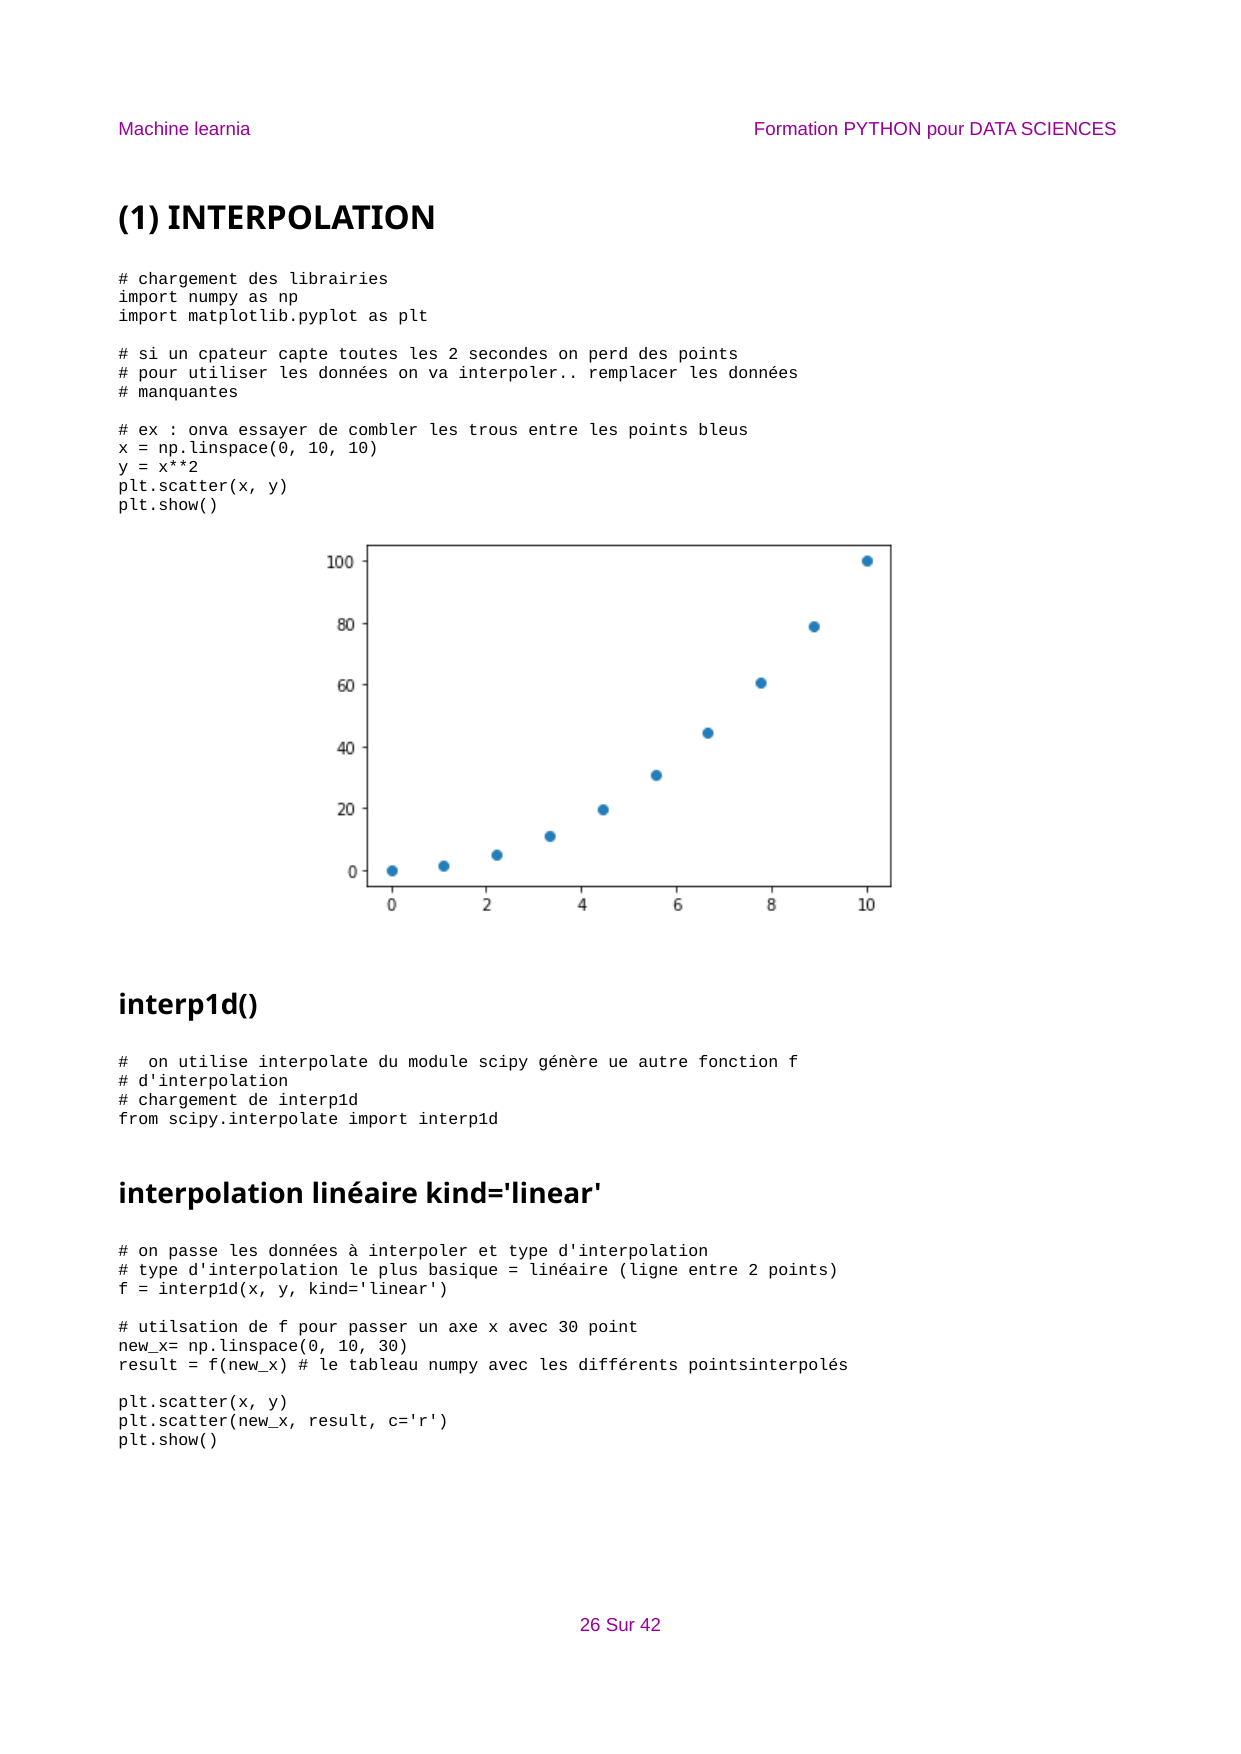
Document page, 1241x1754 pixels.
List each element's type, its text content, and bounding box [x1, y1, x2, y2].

text # chargement de interp1d [118, 1092, 1122, 1111]
text y = x**2 [118, 459, 1122, 478]
text # manquantes [118, 383, 1122, 402]
text # type d'interpolation le plus basique = linéaire (ligne entre 2 points) [118, 1262, 1122, 1281]
text # chargement des librairies [118, 270, 1122, 289]
text plt.scatter(new_x, result, c='r') [118, 1413, 1122, 1432]
text x = np.linspace(0, 10, 10) [118, 440, 1122, 459]
text plt.scatter(x, y) [118, 1394, 1122, 1413]
text # d'interpolation [118, 1073, 1122, 1092]
text plt.scatter(x, y) [118, 478, 1122, 496]
text # utilsation de f pour passer un axe x avec 30 point [118, 1318, 1122, 1337]
text plt.show() [118, 496, 1122, 515]
text # pour utiliser les données on va interpoler.. remplacer les données [118, 364, 1122, 383]
picture [309, 534, 931, 922]
text from scipy.interpolate import interp1d [118, 1111, 1122, 1129]
text import numpy as np [118, 289, 1122, 308]
subtitle interp1d() [118, 984, 1122, 1023]
text f = interp1d(x, y, kind='linear') [118, 1281, 1122, 1299]
text # on passe les données à interpoler et type d'interpolation [118, 1243, 1122, 1262]
text # on utilise interpolate du module scipy génère ue autre fonction f [118, 1054, 1122, 1073]
text new_x= np.linspace(0, 10, 30) [118, 1337, 1122, 1356]
text result = f(new_x) # le tableau numpy avec les différents pointsinterpolés [118, 1356, 1122, 1375]
subtitle (1) INTERPOLATION [118, 194, 1122, 239]
text # ex : onva essayer de combler les trous entre les points bleus [118, 421, 1122, 440]
text import matplotlib.pyplot as plt [118, 308, 1122, 327]
text # si un cpateur capte toutes les 2 secondes on perd des points [118, 346, 1122, 364]
text plt.show() [118, 1432, 1122, 1450]
subtitle interpolation linéaire kind='linear' [118, 1173, 1122, 1212]
